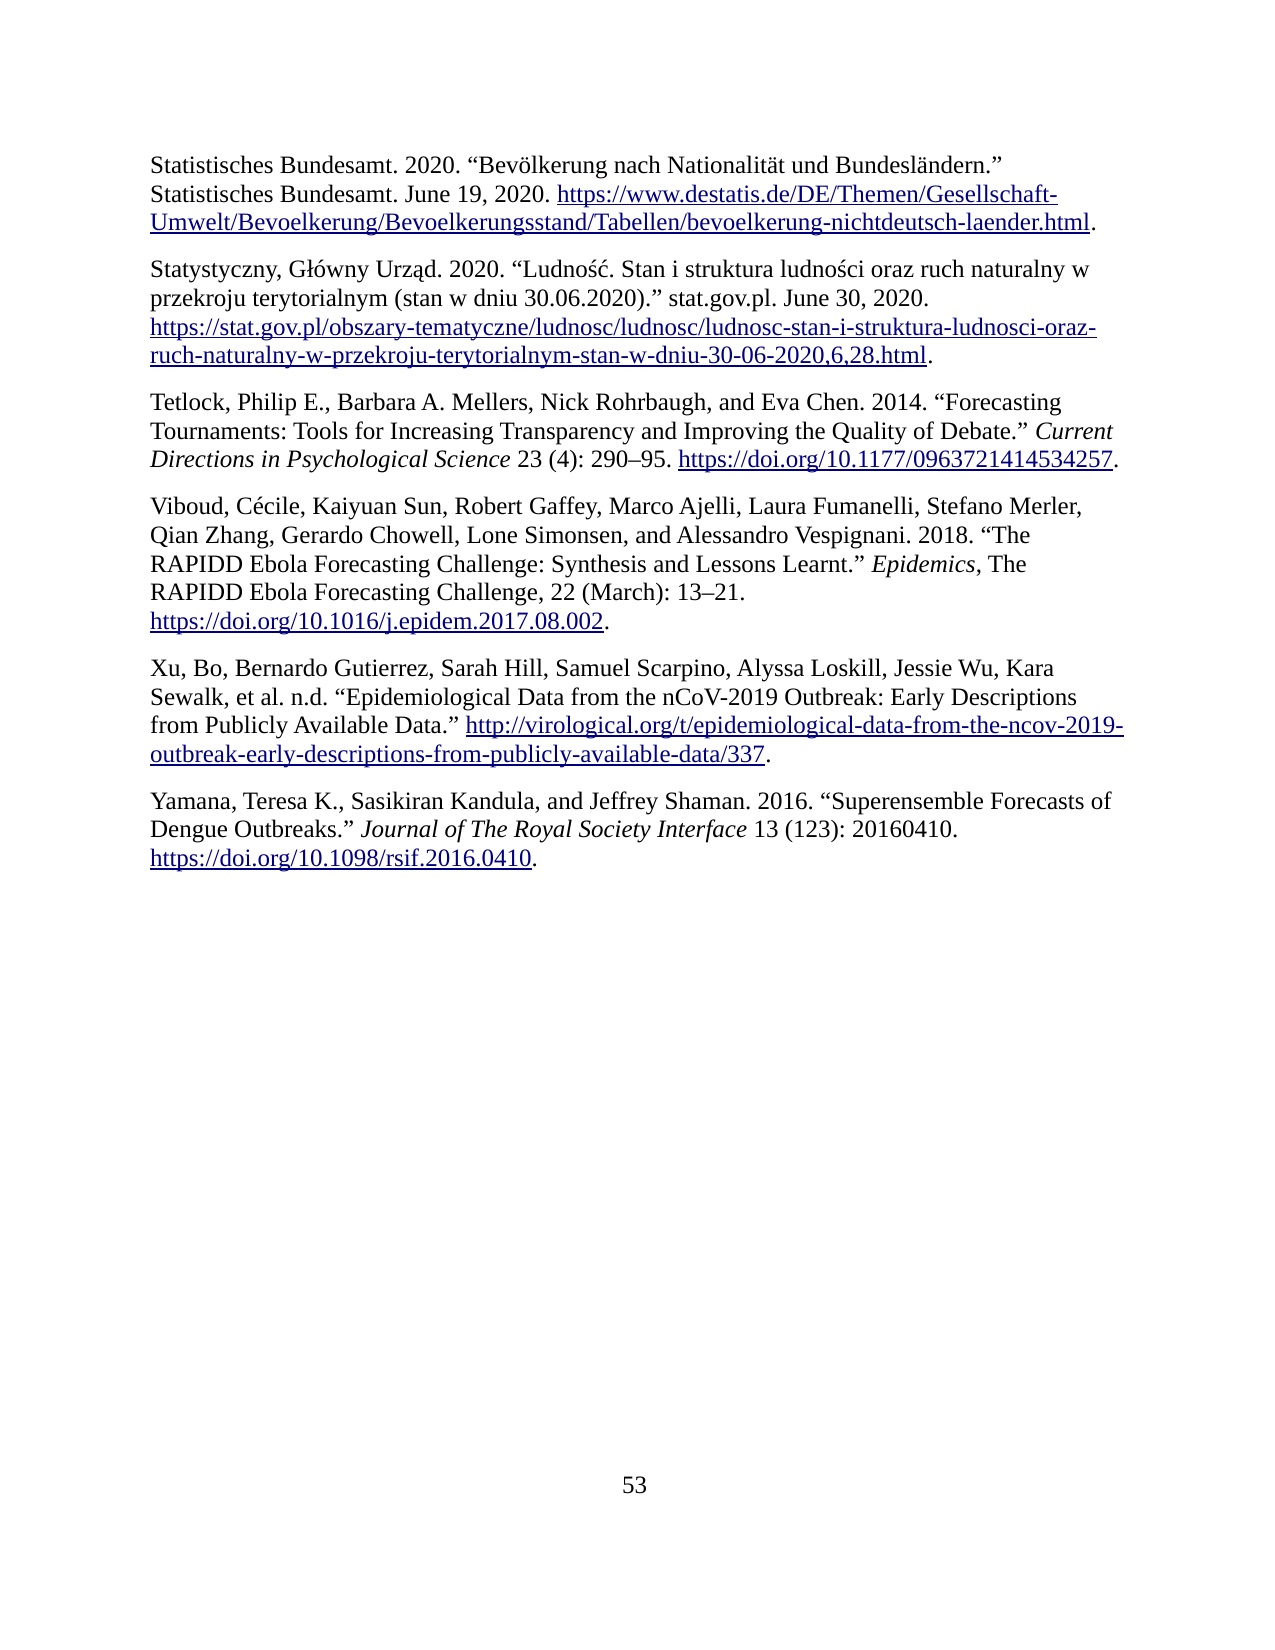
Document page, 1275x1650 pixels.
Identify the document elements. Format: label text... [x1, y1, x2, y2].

text Statystyczny, Główny Urząd. 2020. “Ludność. Stan i struktura ludności oraz ruch naturalny w przekroju terytorialnym (stan w dniu 30.06.2020).” stat.gov.pl. June 30, 2020. https://stat.gov.pl/obszary-tematyczne/ludnosc/ludnosc/ludnosc-stan-i-struktura-ludnosci-oraz-ruch-naturalny-w-przekroju-terytorialnym-stan-w-dniu-30-06-2020,6,28.html. [150, 254, 1125, 369]
text Tetlock, Philip E., Barbara A. Mellers, Nick Rohrbaugh, and Eva Chen. 2014. “Forecasting Tournaments: Tools for Increasing Transparency and Improving the Quality of Debate.” Current Directions in Psychological Science 23 (4): 290–95. https://doi.org/10.1177/0963721414534257. [150, 387, 1125, 473]
text Statistisches Bundesamt. 2020. “Bevölkerung nach Nationalität und Bundesländern.” Statistisches Bundesamt. June 19, 2020. https://www.destatis.de/DE/Themen/Gesellschaft-Umwelt/Bevoelkerung/Bevoelkerungsstand/Tabellen/bevoelkerung-nichtdeutsch-laender.html. [150, 150, 1125, 236]
text Yamana, Teresa K., Sasikiran Kandula, and Jeffrey Shaman. 2016. “Superensemble Forecasts of Dengue Outbreaks.” Journal of The Royal Society Interface 13 (123): 20160410. https://doi.org/10.1098/rsif.2016.0410. [150, 786, 1125, 872]
text Viboud, Cécile, Kaiyuan Sun, Robert Gaffey, Marco Ajelli, Laura Fumanelli, Stefano Merler, Qian Zhang, Gerardo Chowell, Lone Simonsen, and Alessandro Vespignani. 2018. “The RAPIDD Ebola Forecasting Challenge: Synthesis and Lessons Learnt.” Epidemics, The RAPIDD Ebola Forecasting Challenge, 22 (March): 13–21. https://doi.org/10.1016/j.epidem.2017.08.002. [150, 491, 1125, 635]
text Xu, Bo, Bernardo Gutierrez, Sarah Hill, Samuel Scarpino, Alyssa Loskill, Jessie Wu, Kara Sewalk, et al. n.d. “Epidemiological Data from the nCoV-2019 Outbreak: Early Descriptions from Publicly Available Data.” http://virological.org/t/epidemiological-data-from-the-ncov-2019-outbreak-early-descriptions-from-publicly-available-data/337. [150, 653, 1125, 768]
